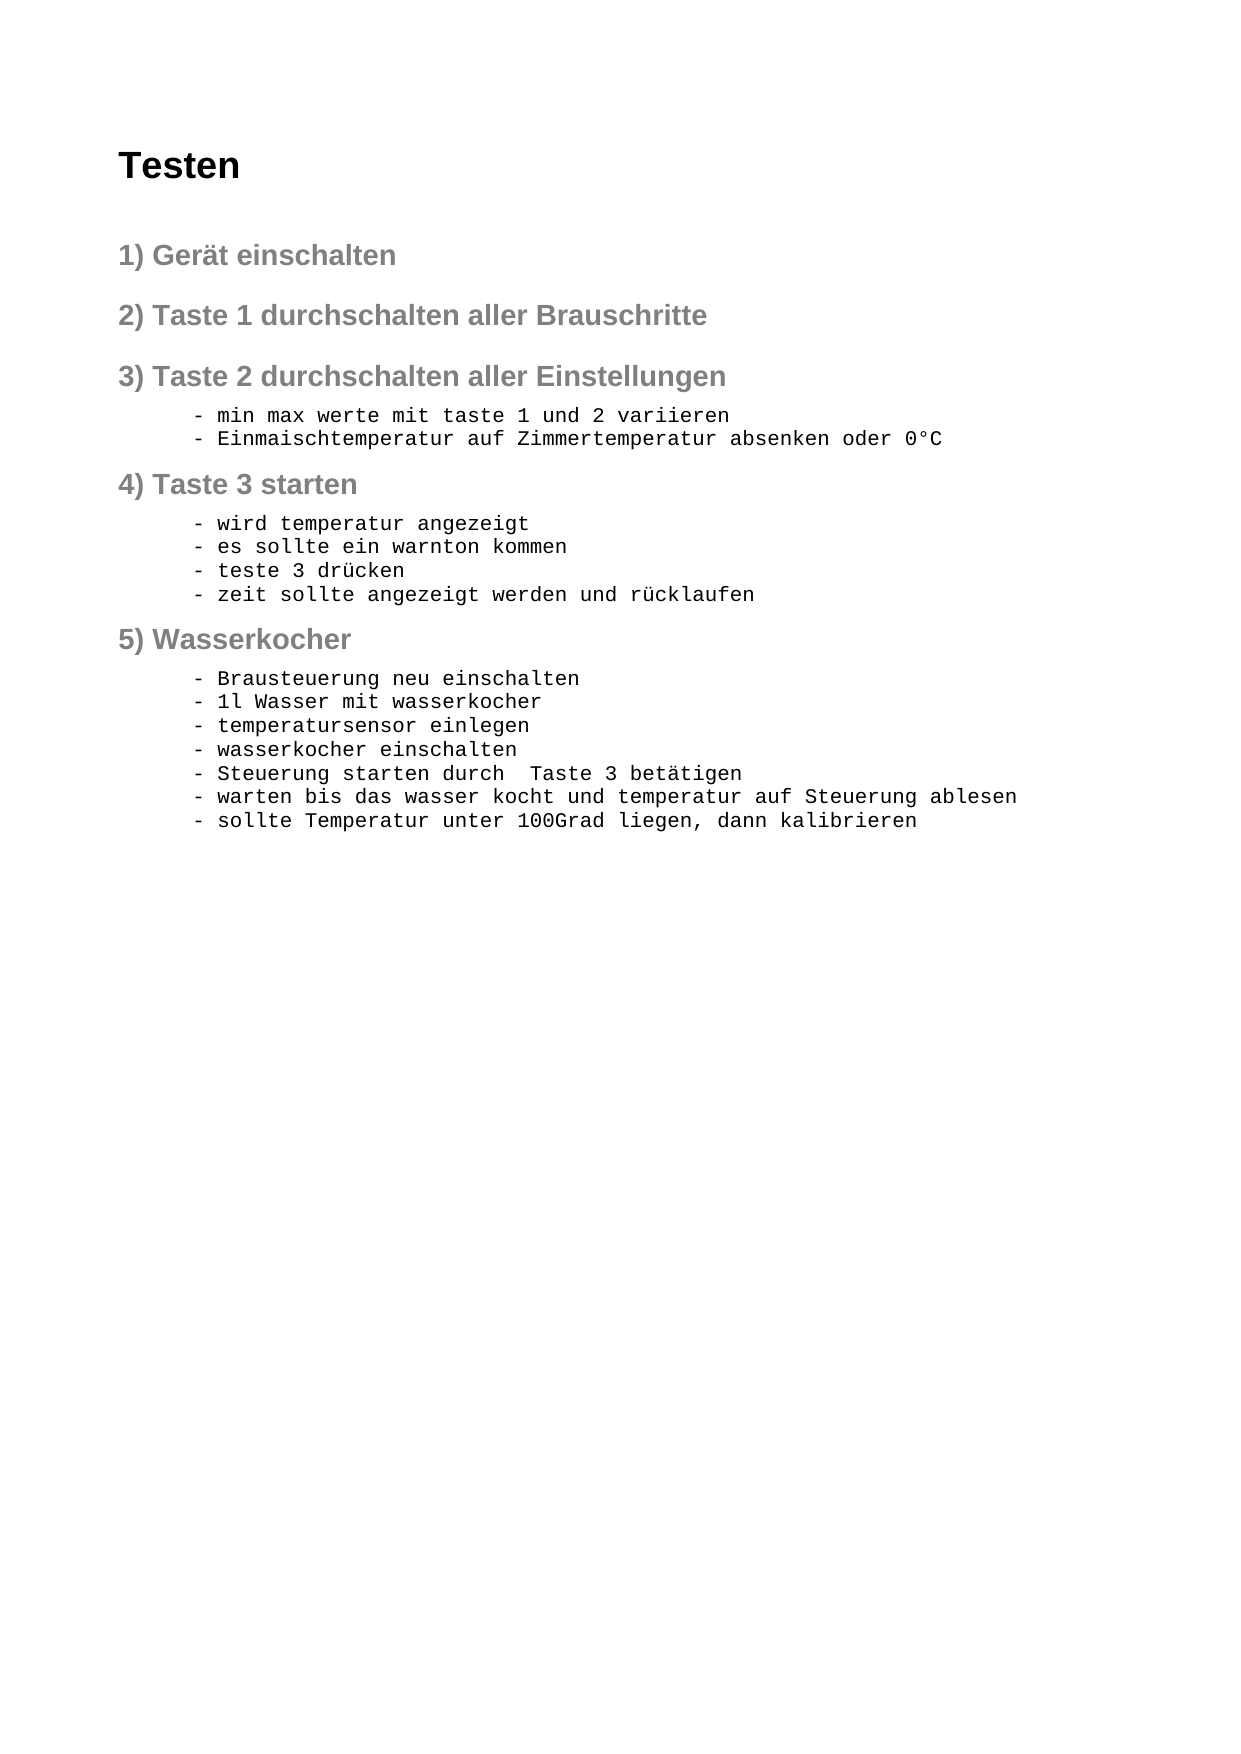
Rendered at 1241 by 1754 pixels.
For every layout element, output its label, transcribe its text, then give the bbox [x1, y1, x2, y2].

text - temperatursensor einlegen [118, 715, 1122, 739]
text - Steuerung starten durch Taste 3 betätigen [118, 762, 1122, 786]
text - wird temperatur angezeigt [118, 513, 1122, 536]
text - 1l Wasser mit wasserkocher [118, 692, 1122, 715]
text - wasserkocher einschalten [118, 739, 1122, 762]
subtitle 3) Taste 2 durchschalten aller Einstellungen [118, 359, 1122, 392]
text - warten bis das wasser kocht und temperatur auf Steuerung ablesen [118, 786, 1122, 810]
text - es sollte ein warnton kommen [118, 536, 1122, 560]
text - Brausteuerung neu einschalten [118, 668, 1122, 692]
subtitle 1) Gerät einschalten [118, 237, 1122, 271]
subtitle 4) Taste 3 starten [118, 467, 1122, 500]
text - min max werte mit taste 1 und 2 variieren [118, 405, 1122, 428]
subtitle 2) Taste 1 durchschalten aller Brauschritte [118, 298, 1122, 332]
subtitle Testen [118, 143, 1122, 187]
text - Einmaischtemperatur auf Zimmertemperatur absenken oder 0°C [118, 428, 1122, 452]
subtitle 5) Wasserkocher [118, 622, 1122, 655]
text - teste 3 drücken [118, 560, 1122, 584]
text - zeit sollte angezeigt werden und rücklaufen [118, 584, 1122, 607]
text - sollte Temperatur unter 100Grad liegen, dann kalibrieren [118, 810, 1122, 833]
